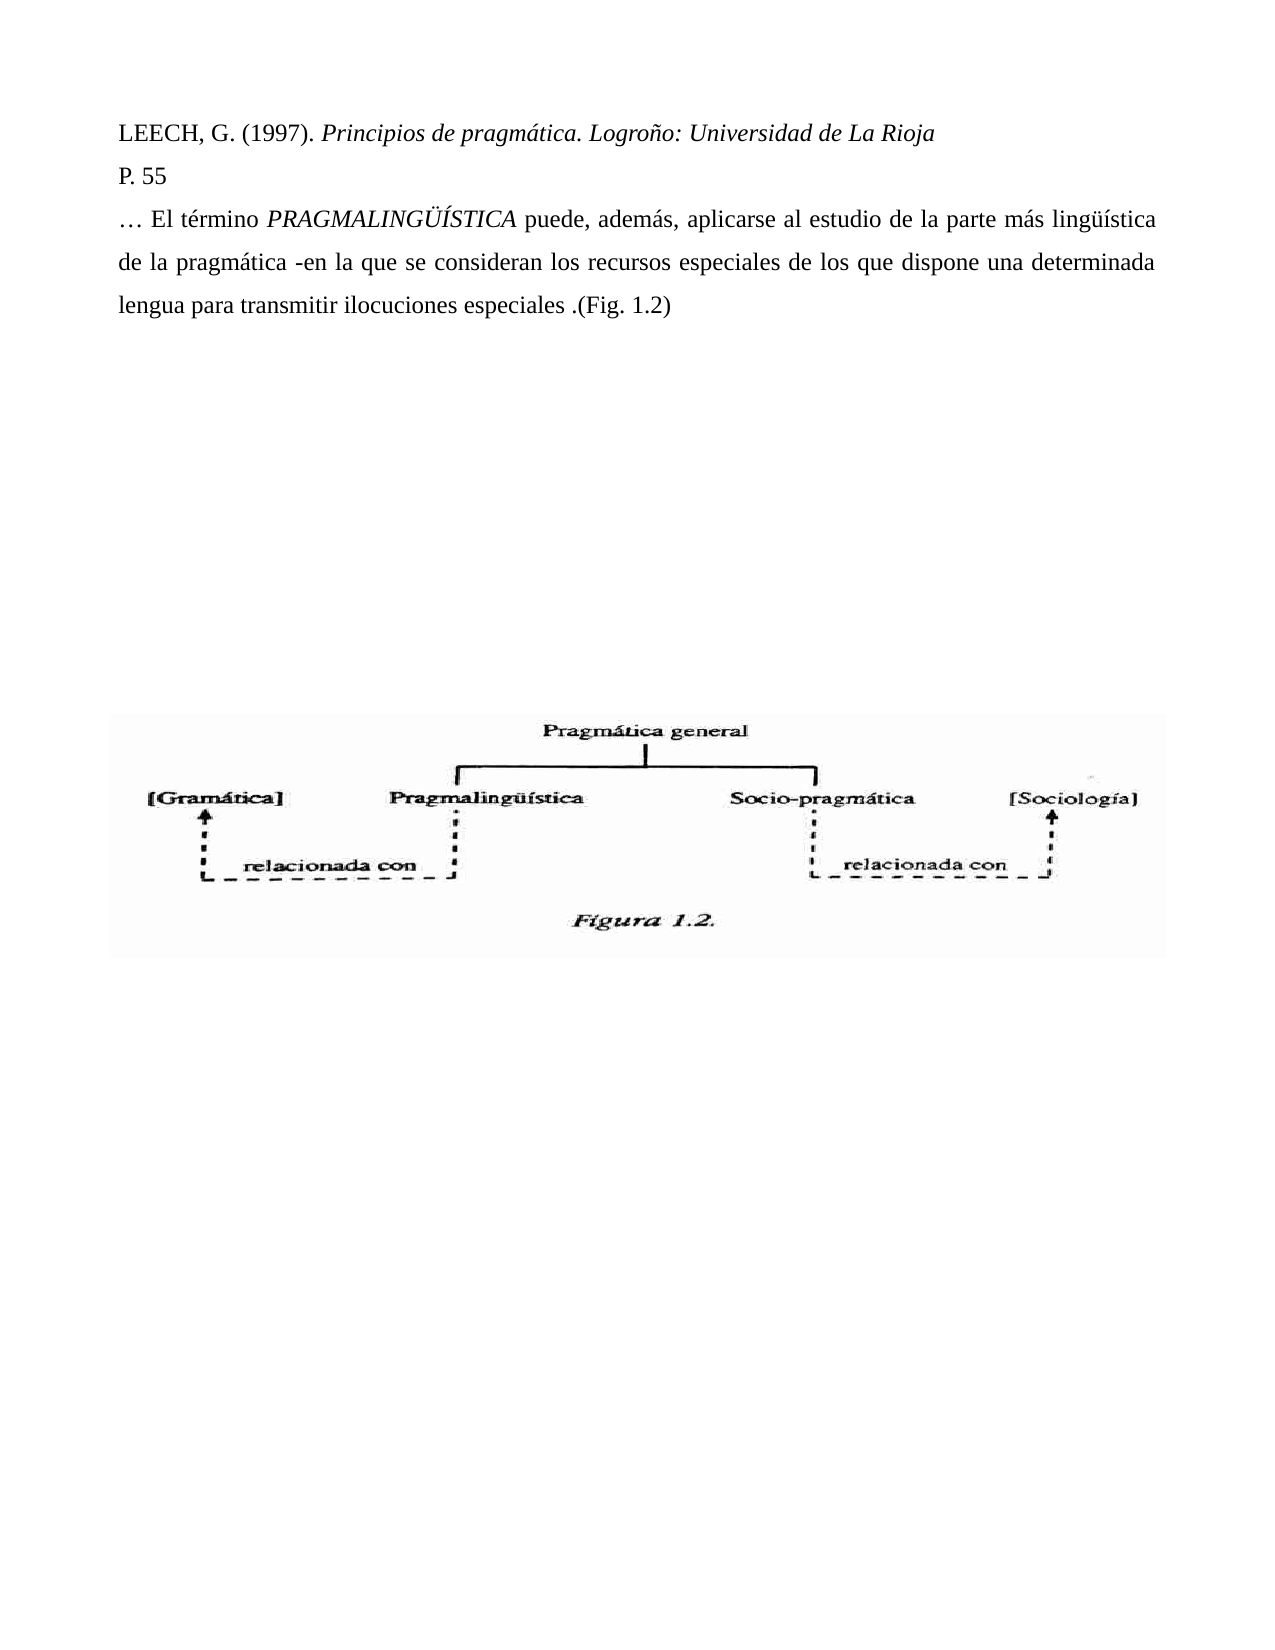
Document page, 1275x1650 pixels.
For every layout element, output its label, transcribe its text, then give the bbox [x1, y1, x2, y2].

text P. 55 [118, 161, 1157, 190]
picture [108, 376, 1167, 1294]
text LEECH, G. (1997). Principios de pragmática. Logroño: Universidad de La Rioja [118, 118, 1157, 147]
text … El término PRAGMALINGÜÍSTICA puede, además, aplicarse al estudio de la parte más lingüística de la pragmática -en la que se consideran los recursos especiales de los que dispone una determinada lengua para transmitir ilocuciones especiales .(Fig. 1.2) [118, 204, 1157, 319]
